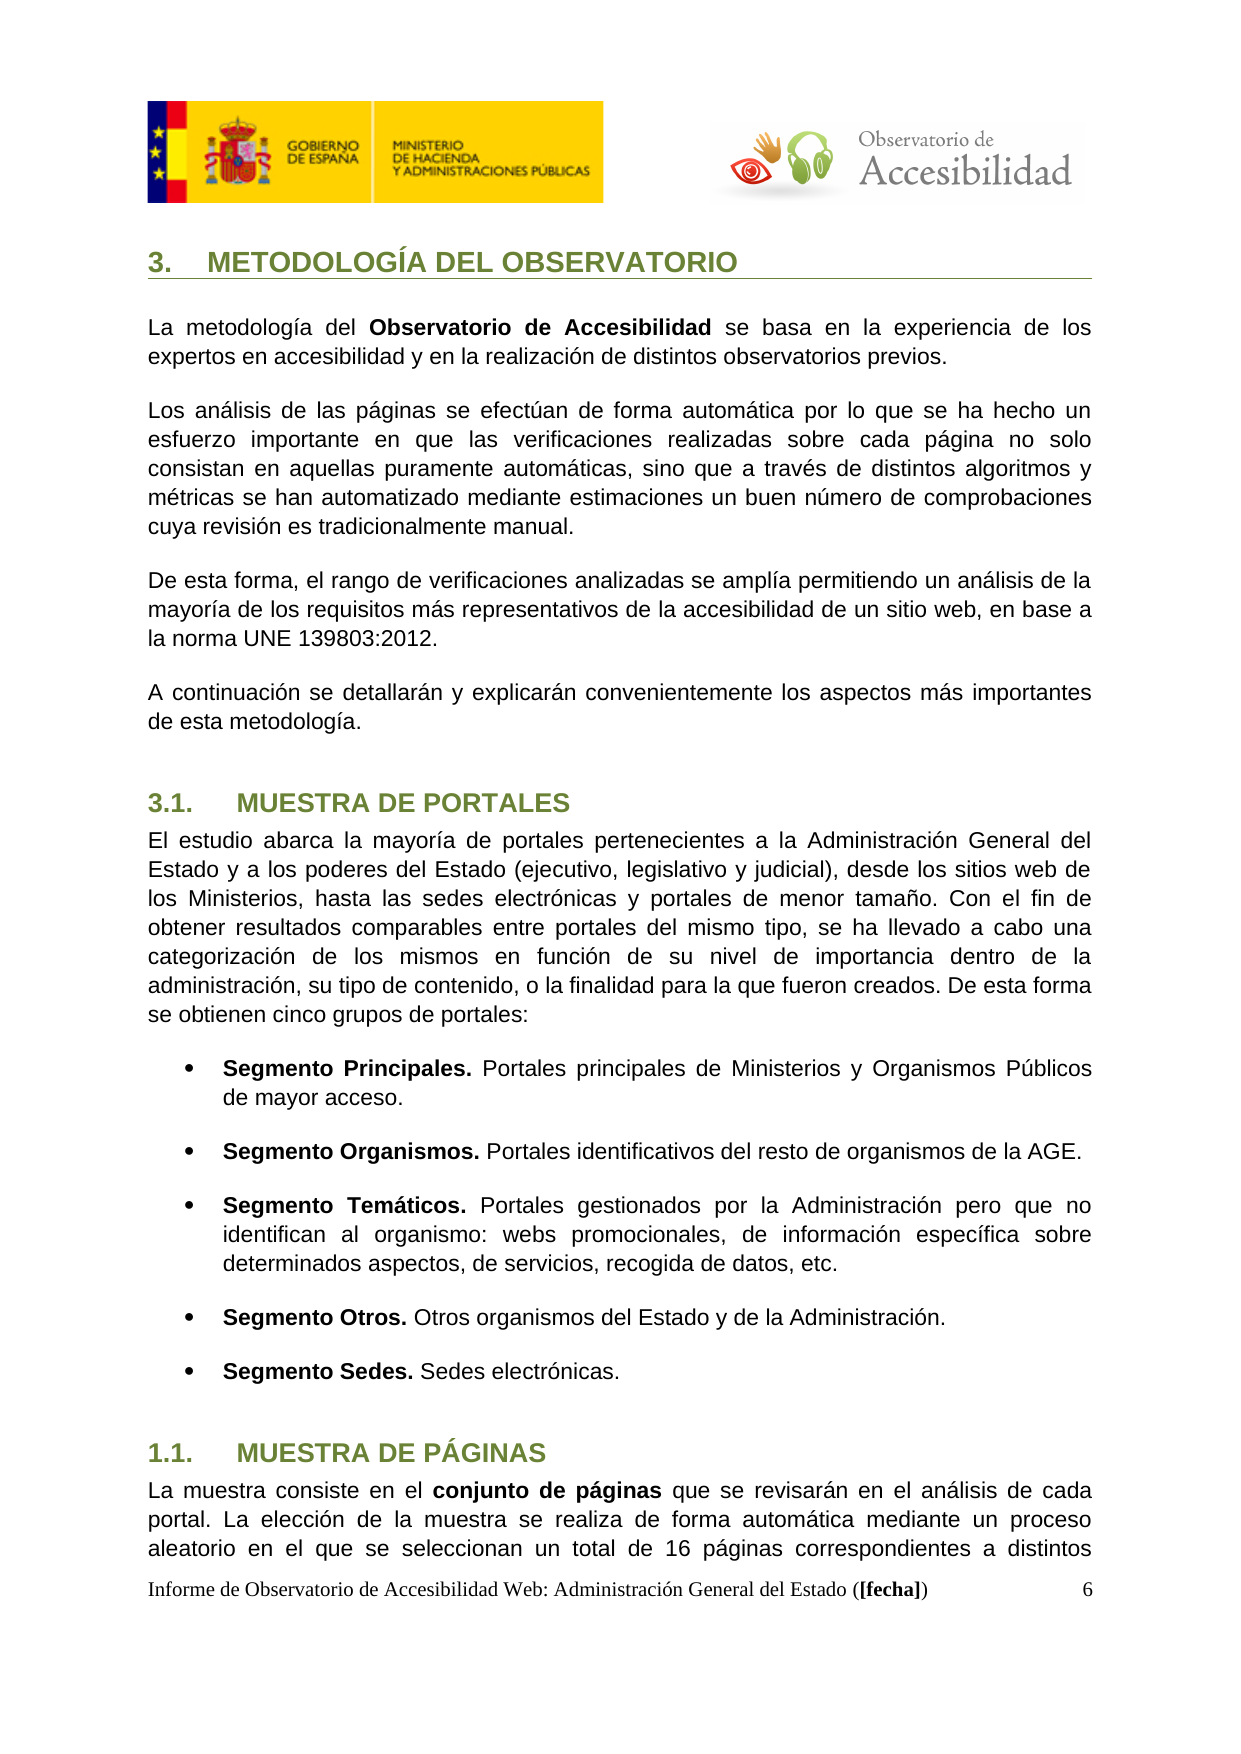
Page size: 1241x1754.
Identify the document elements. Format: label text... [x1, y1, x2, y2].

list Segmento Organismos. Portales identificativos del resto de organismos de la AGE. [185, 1138, 1092, 1164]
text El estudio abarca la mayoría de portales pertenecientes a la Administración General del Estado y a los poderes del Estado (ejecutivo, legislativo y judicial), desde los sitios web de los Ministerios, hasta las sedes electrónicas y portales de menor tamaño. Con el fin de obtener resultados comparables entre portales del mismo tipo, se ha llevado a cabo una categorización de los mismos en función de su nivel de importancia dentro de la administración, su tipo de contenido, o la finalidad para la que fueron creados. De esta forma se obtienen cinco grupos de portales: [148, 827, 1092, 1027]
text Los análisis de las páginas se efectúan de forma automática por lo que se ha hecho un esfuerzo importante en que las verificaciones realizadas sobre cada página no solo consistan en aquellas puramente automáticas, sino que a través de distintos algoritmos y métricas se han automatizado mediante estimaciones un buen número de comprobaciones cuya revisión es tradicionalmente manual. [148, 397, 1092, 539]
text A continuación se detallarán y explicarán convenientemente los aspectos más importantes de esta metodología. [148, 679, 1092, 734]
list Segmento Principales. Portales principales de Ministerios y Organismos Públicos de mayor acceso. [185, 1055, 1092, 1110]
picture [710, 122, 1086, 205]
text De esta forma, el rango de verificaciones analizadas se amplía permitiendo un análisis de la mayoría de los requisitos más representativos de la accesibilidad de un sitio web, en base a la norma UNE 139803:2012. [148, 567, 1092, 651]
list Metodología del Observatorio [148, 245, 1092, 278]
list Segmento Otros. Otros organismos del Estado y de la Administración. [185, 1304, 1092, 1330]
list Segmento Sedes. Sedes electrónicas. [185, 1358, 1092, 1384]
text La metodología del Observatorio de Accesibilidad se basa en la experiencia de los expertos en accesibilidad y en la realización de distintos observatorios previos. [148, 314, 1092, 369]
text La muestra consiste en el conjunto de páginas que se revisarán en el análisis de cada portal. La elección de la muestra se realiza de forma automática mediante un proceso aleatorio en el que se seleccionan un total de 16 páginas correspondientes a distintos [148, 1477, 1092, 1562]
list Segmento Temáticos. Portales gestionados por la Administración pero que no identifican al organismo: webs promocionales, de información específica sobre determinados aspectos, de servicios, recogida de datos, etc. [185, 1192, 1092, 1276]
list Muestra de Portales [148, 787, 1092, 818]
picture [147, 101, 604, 203]
list Muestra de Páginas [148, 1437, 1092, 1468]
